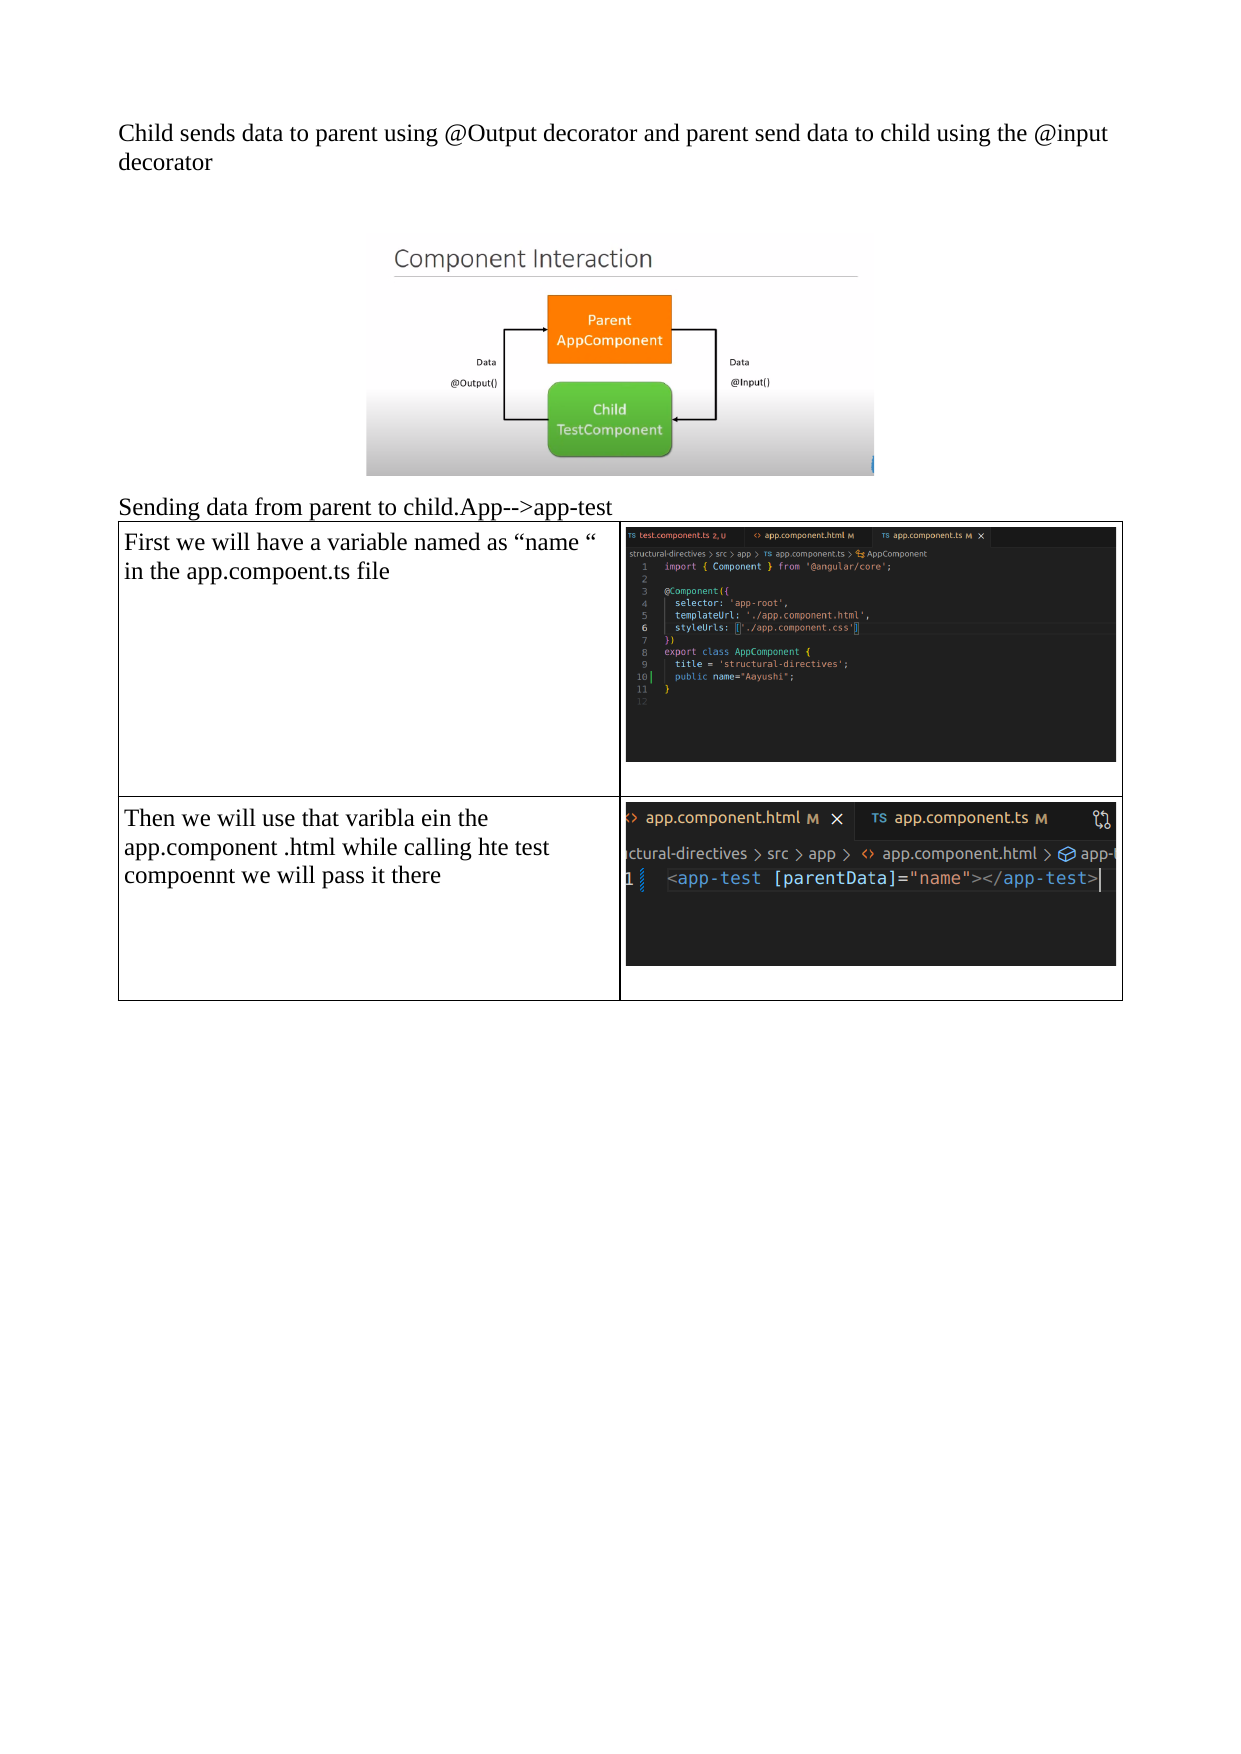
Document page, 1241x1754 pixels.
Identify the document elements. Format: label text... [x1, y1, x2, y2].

table_header [621, 522, 1122, 796]
table_header First we will have a variable named as “name “ in the app.compoent.ts file [119, 522, 619, 796]
text Sending data from parent to child.App-->app-test [118, 233, 1122, 521]
picture [625, 802, 1117, 966]
picture [625, 527, 1117, 762]
table_cell Then we will use that varibla ein the app.component .html while calling hte test compoennt we will pass it there [119, 797, 619, 1000]
text Child sends data to parent using @Output decorator and parent send data to child using the @input decorator [118, 118, 1122, 176]
picture [366, 233, 875, 476]
table_cell [621, 797, 1122, 1000]
